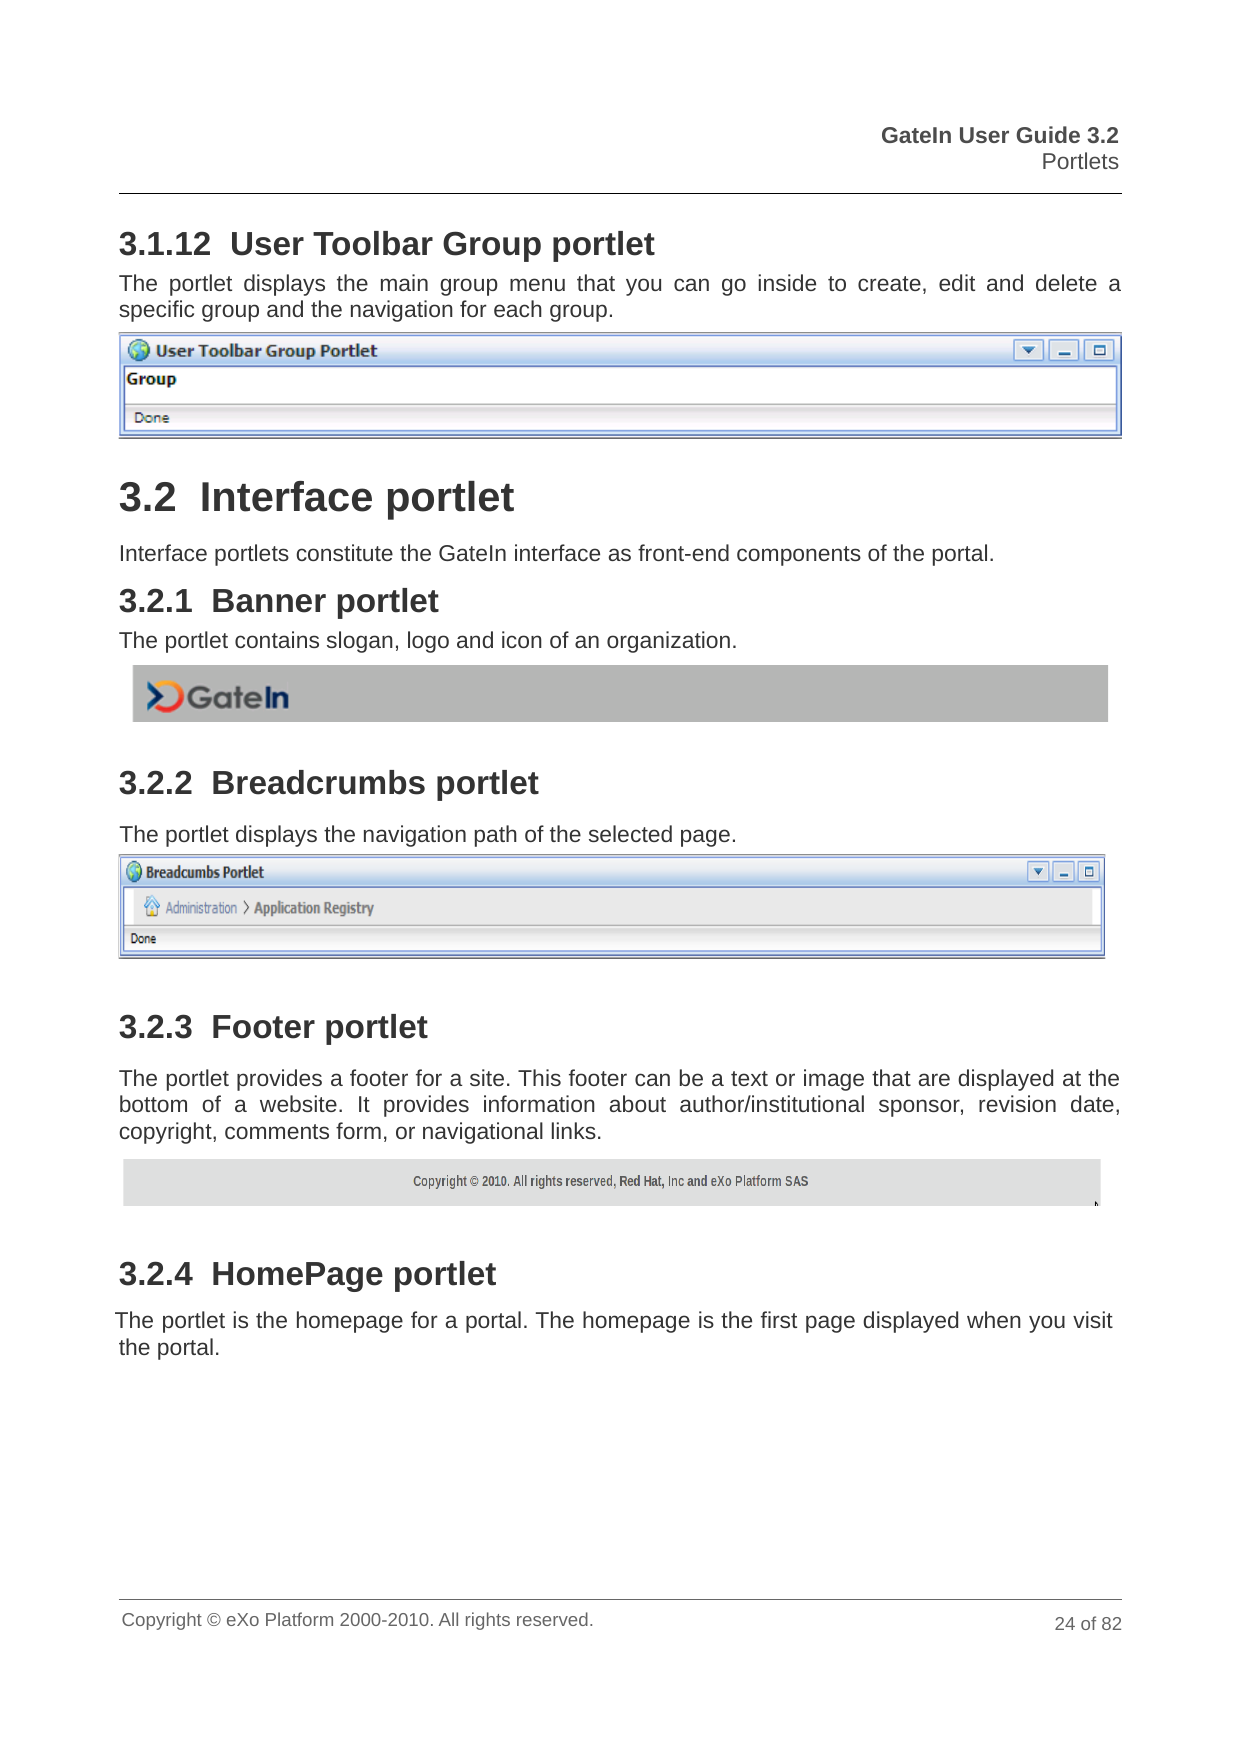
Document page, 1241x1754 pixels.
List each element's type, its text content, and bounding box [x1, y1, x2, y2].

subtitle Banner portlet [118, 582, 1122, 620]
picture [132, 665, 1109, 722]
subtitle User Toolbar Group portlet [118, 223, 1122, 262]
subtitle Breadcrumbs portlet [118, 763, 1122, 801]
list The portlet is the homepage for a portal. The homepage is the first page displayed when you visit the portal. [63, 1307, 1122, 1360]
text The portlet provides a footer for a site. This footer can be a text or image that are displayed at the bottom of a website. It provides information about author/institutional sponsor, revision date, copyright, comments form, or navigational links. [118, 1065, 1122, 1144]
text The portlet contains slogan, logo and icon of an organization. [45, 627, 1122, 654]
picture [118, 332, 1122, 439]
picture [118, 854, 1106, 959]
text The portlet displays the main group menu that you can go inside to create, edit and delete a specific group and the navigation for each group. [118, 269, 1122, 322]
picture [123, 1159, 1101, 1206]
list The portlet displays the navigation path of the selected page. [63, 821, 1122, 847]
subtitle Footer portlet [118, 1007, 1122, 1046]
subtitle Interface portlet [118, 473, 1122, 521]
subtitle HomePage portlet [118, 1254, 1122, 1292]
text Interface portlets constitute the GateIn interface as front-end components of the portal. [118, 540, 1122, 567]
